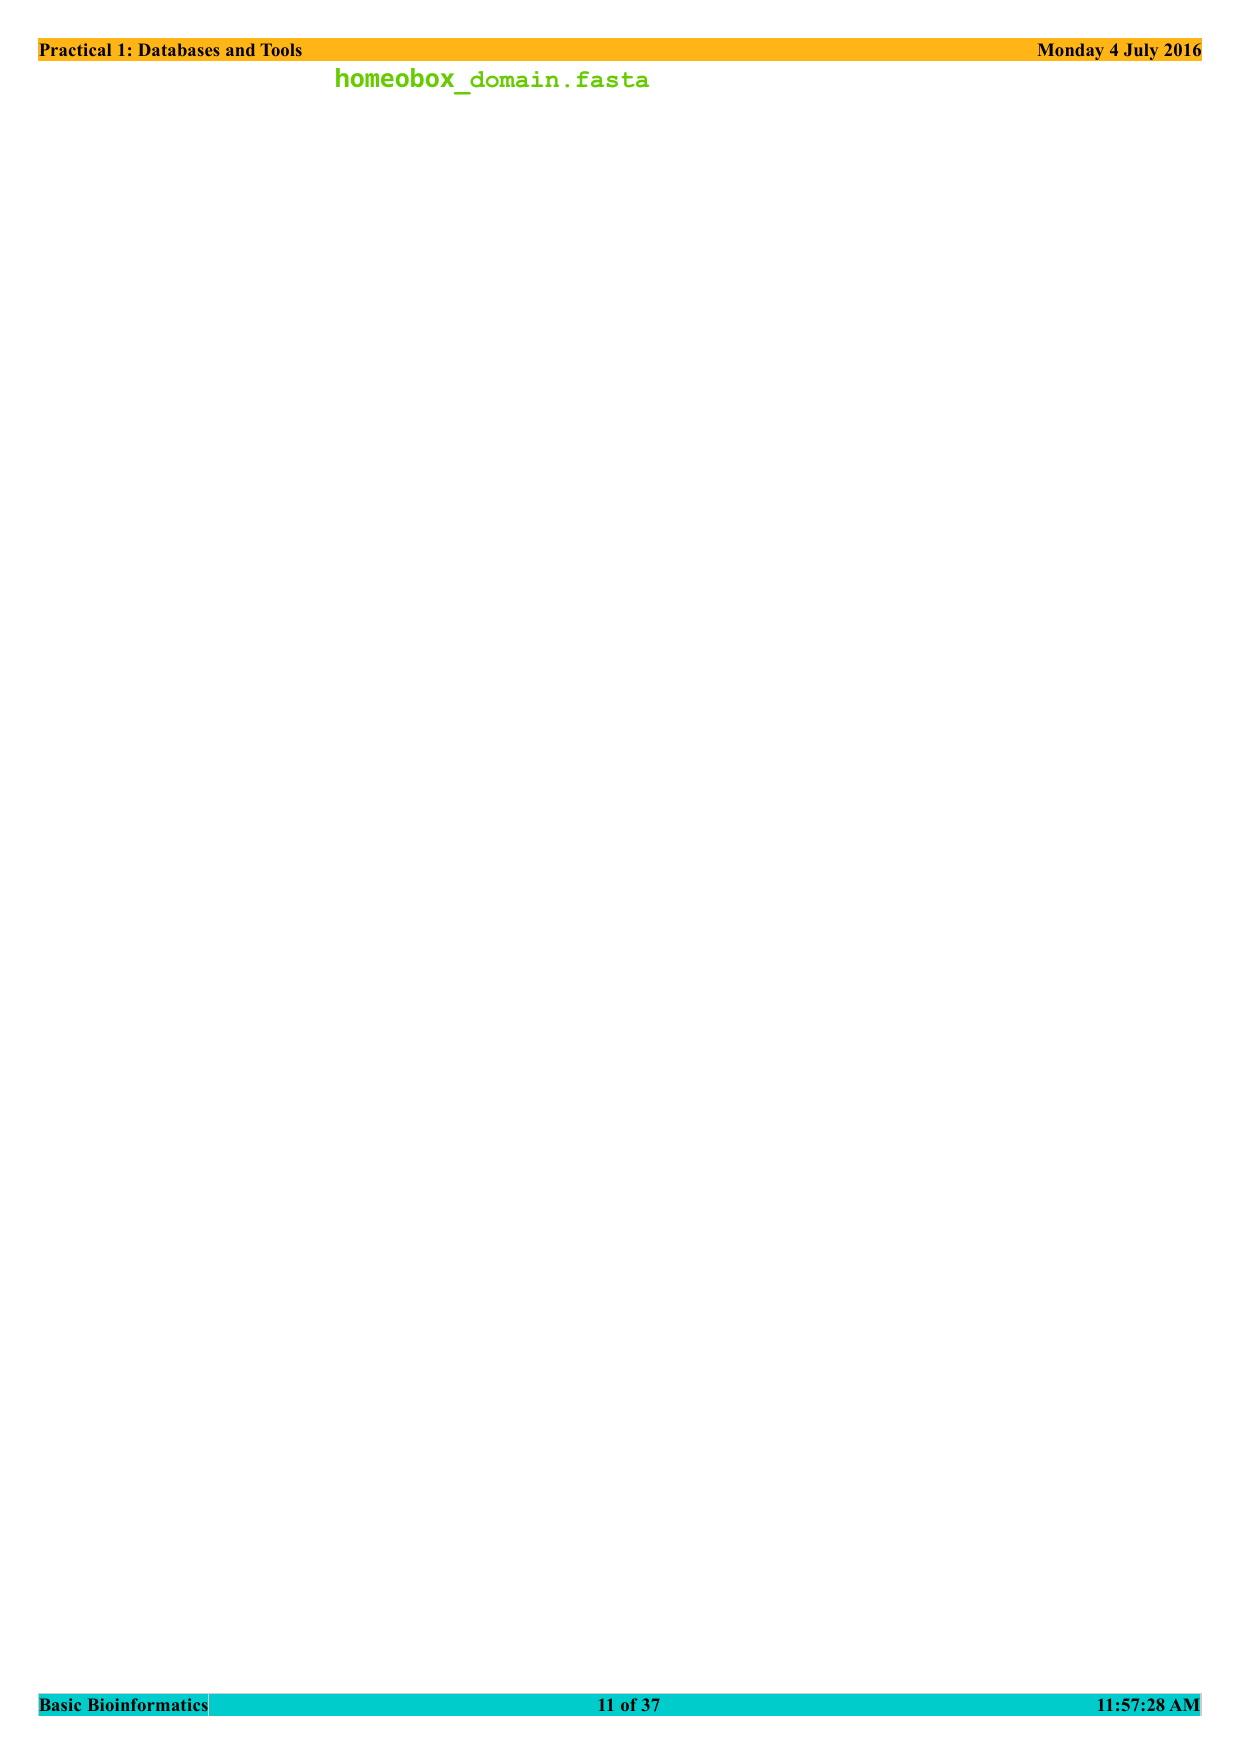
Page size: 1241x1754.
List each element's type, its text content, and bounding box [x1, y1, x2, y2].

text homeobox_domain.fasta [38, 61, 1202, 94]
